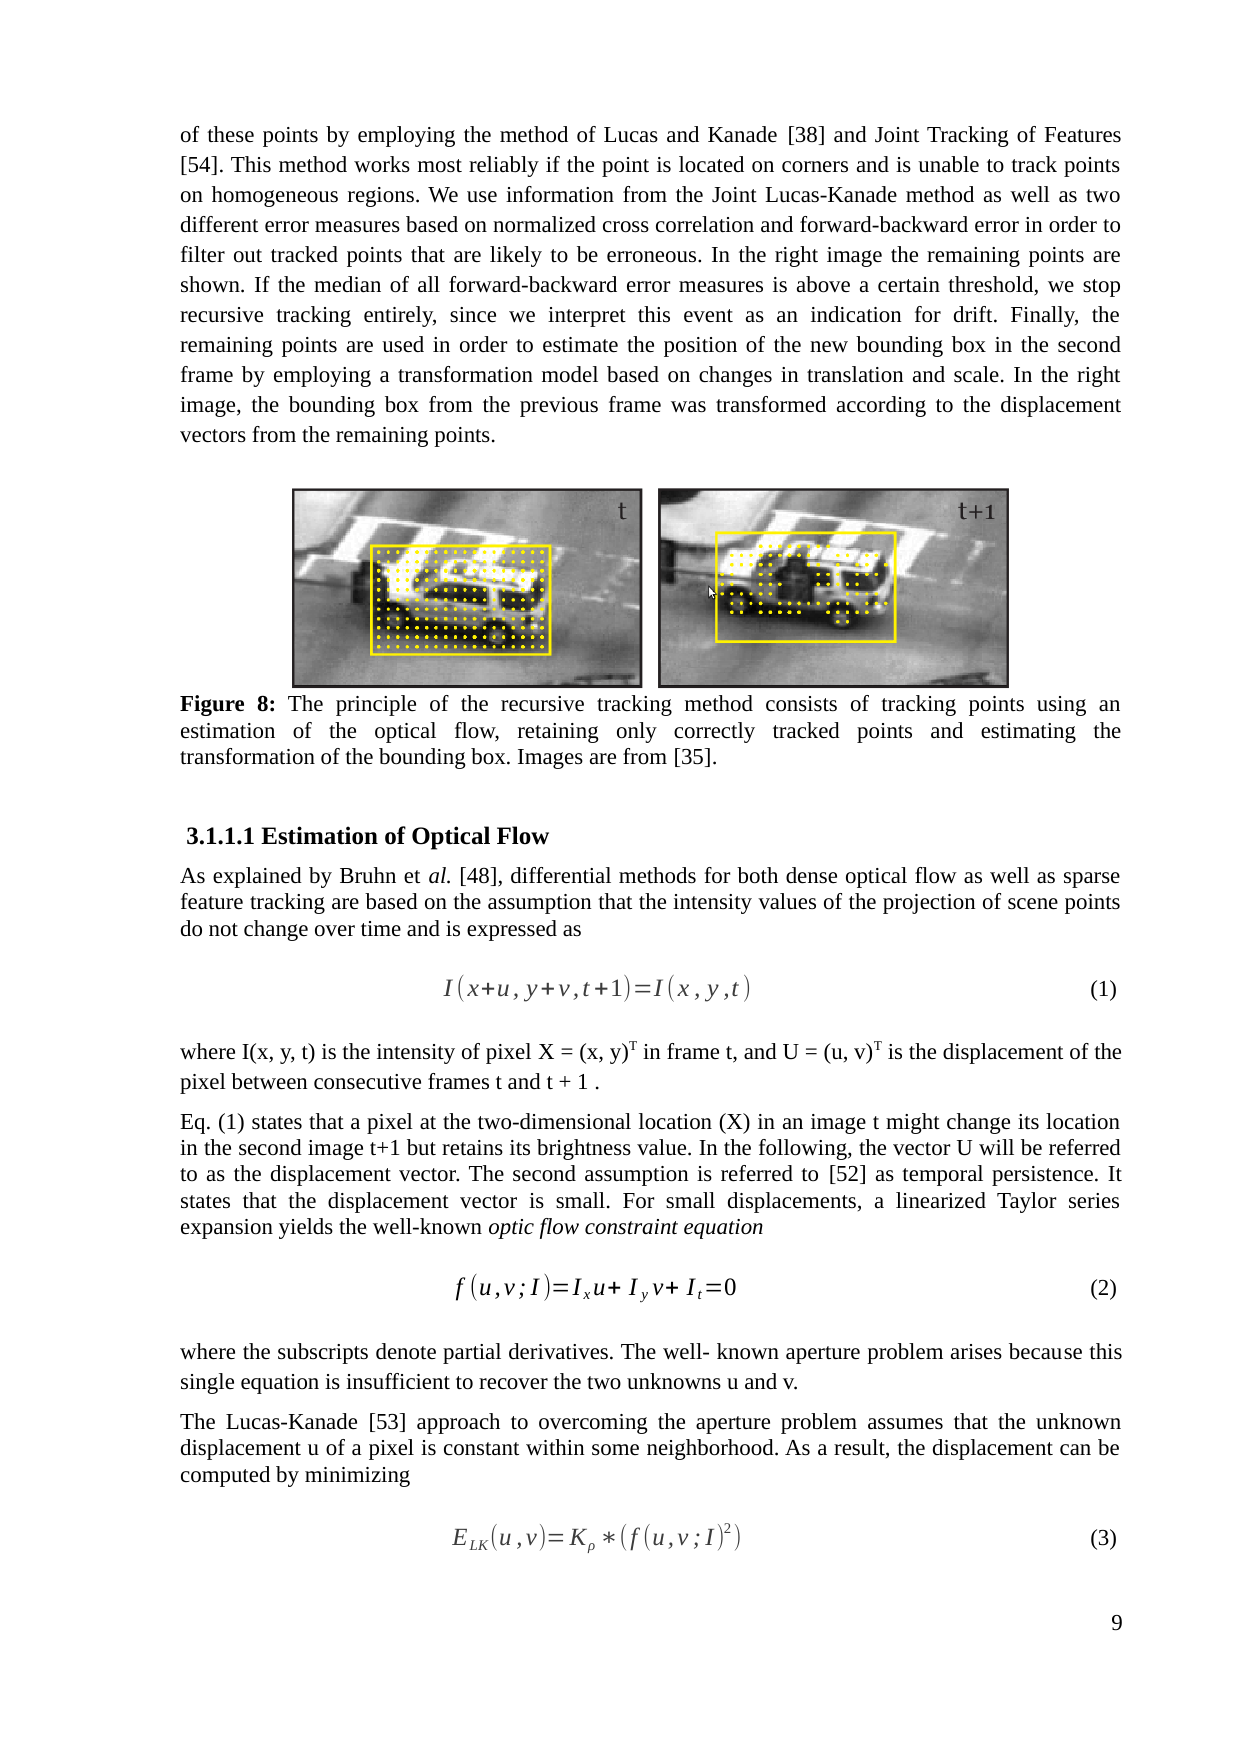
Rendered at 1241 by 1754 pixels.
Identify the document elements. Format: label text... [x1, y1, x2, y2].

subtitle Estimation of Optical Flow [180, 821, 1122, 849]
table_header [1013, 487, 1122, 690]
table_header [180, 968, 1018, 1009]
table_header [180, 487, 290, 690]
text As explained by Bruhn et al. [48], differential methods for both dense optical flow as well as sparse feature tracking are based on the assumption that the intensity values of the projection of scene points do not change over time and is expressed as [180, 862, 1122, 941]
table_cell Figure 8: The principle of the recursive tracking method consists of tracking points using an estimation of the optical flow, retaining only correctly tracked points and estimating the transformation of the bounding box. Images are from [35]. [180, 690, 1122, 769]
text where the subscripts denote partial derivatives. The well- known aperture problem arises because this single equation is insufficient to recover the two unknowns u and v. [180, 1336, 1122, 1396]
text The Lucas-Kanade [53] approach to overcoming the aperture problem assumes that the unknown displacement u of a pixel is constant within some neighborhood. As a result, the displacement can be computed by minimizing [180, 1408, 1122, 1487]
text of these points by employing the method of Lucas and Kanade [38] and Joint Tracking of Features [54]. This method works most reliably if the point is located on corners and is unable to track points on homogeneous regions. We use information from the Joint Lucas-Kanade method as well as two different error measures based on normalized cross correlation and forward-backward error in order to filter out tracked points that are likely to be erroneous. In the right image the remaining points are shown. If the median of all forward-backward error measures is above a certain threshold, we stop recursive tracking entirely, since we interpret this event as an indication for drift. Finally, the remaining points are used in order to estimate the position of the new bounding box in the second frame by employing a transformation model based on changes in translation and scale. In the right image, the bounding box from the previous frame was transformed according to the displacement vectors from the remaining points. [180, 118, 1122, 448]
table_header (1) [1018, 968, 1122, 1009]
table_header [180, 1266, 1018, 1309]
table_header [180, 1514, 1018, 1560]
table_header (3) [1018, 1514, 1122, 1560]
table_header (2) [1018, 1266, 1122, 1309]
text Eq. (1) states that a pixel at the two-dimensional location (X) in an image t might change its location in the second image t+1 but retains its brightness value. In the following, the vector U will be referred to as the displacement vector. The second assumption is referred to [52] as temporal persistence. It states that the displacement vector is small. For small displacements, a linearized Taylor series expansion yields the well-known optic flow constraint equation [180, 1108, 1122, 1239]
text where I(x, y, t) is the intensity of pixel X = (x, y)T in frame t, and U = (u, v)T is the displacement of the pixel between consecutive frames t and t + 1 . [180, 1035, 1122, 1095]
picture [290, 487, 1013, 691]
